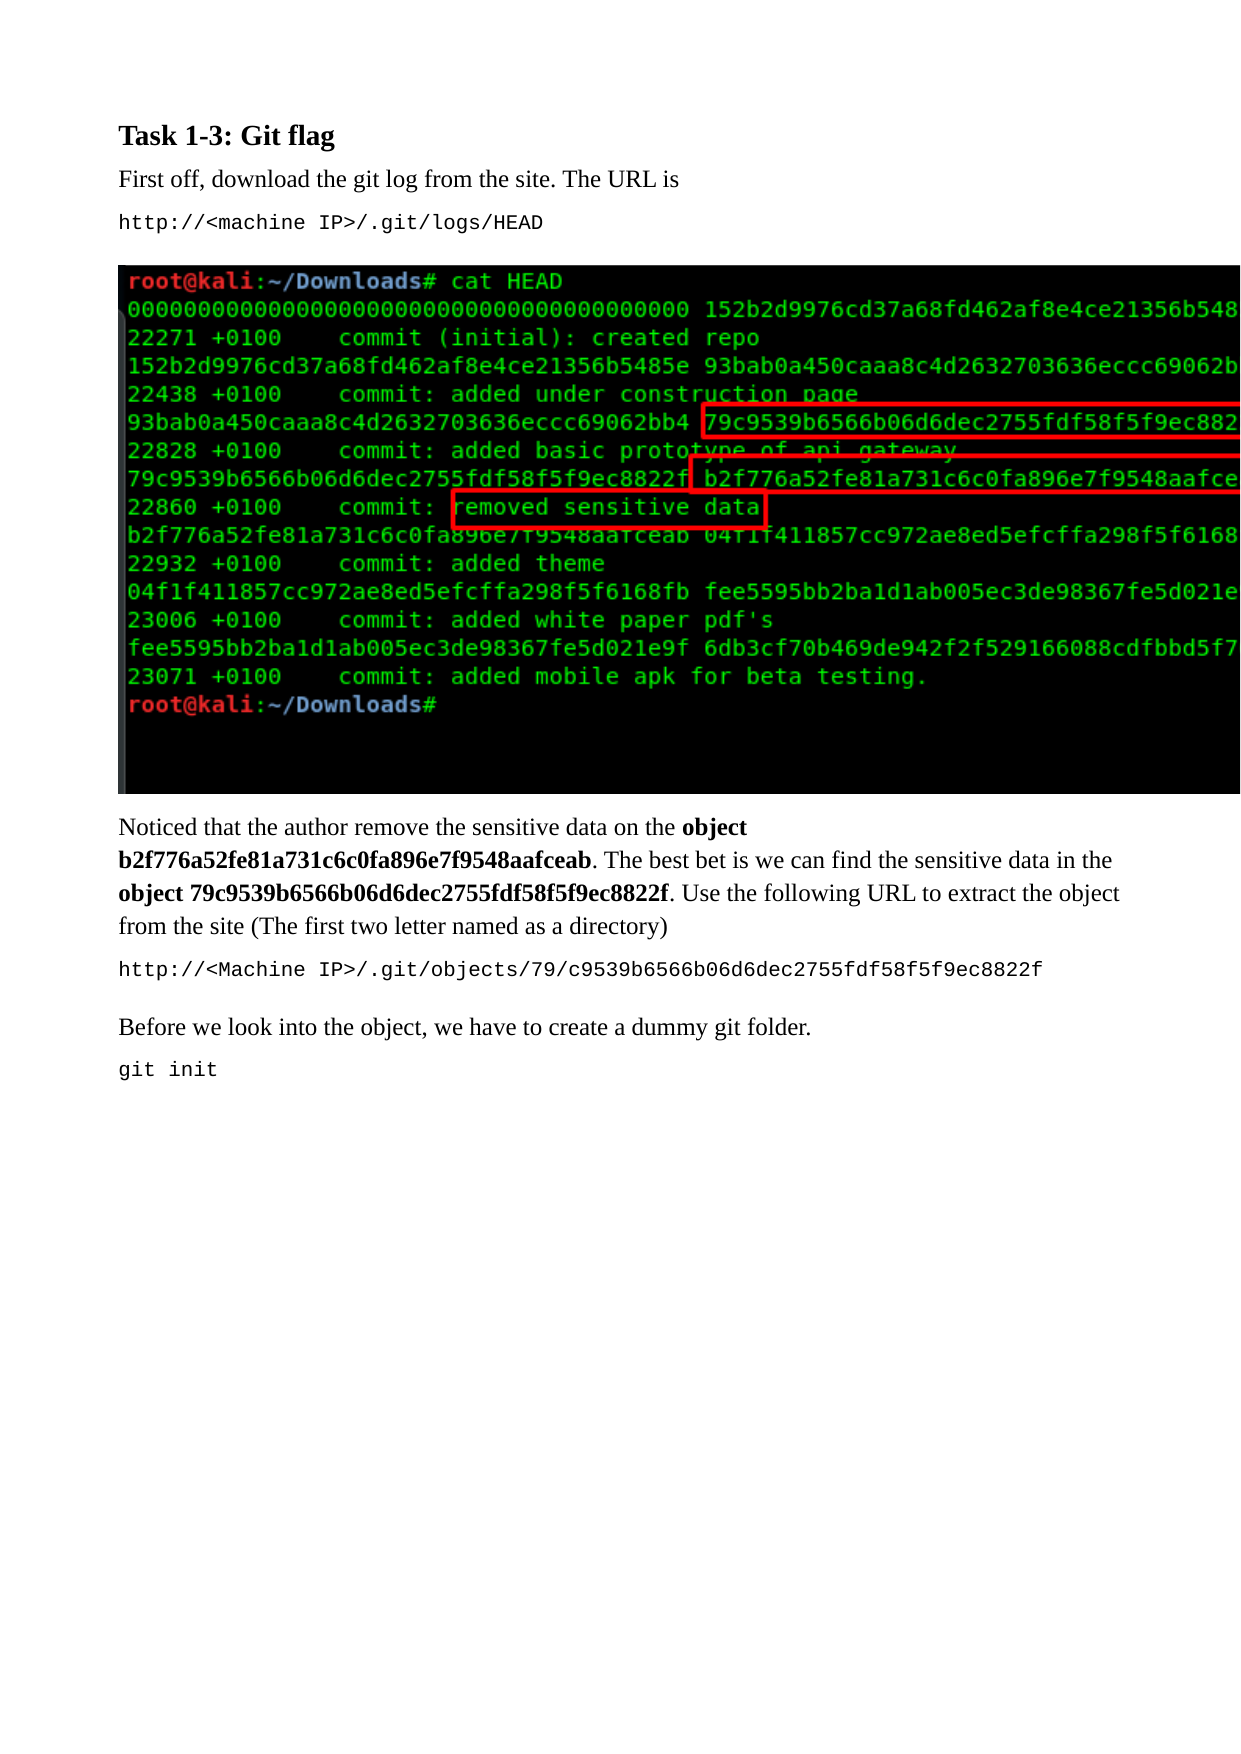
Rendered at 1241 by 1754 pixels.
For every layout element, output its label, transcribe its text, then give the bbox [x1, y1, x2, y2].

text Noticed that the author remove the sensitive data on the object b2f776a52fe81a731c6c0fa896e7f9548aafceab. The best bet is we can find the sensitive data in the object 79c9539b6566b06d6dec2755fdf58f5f9ec8822f. Use the following URL to extract the object from the site (The first two letter named as a directory) [118, 812, 1122, 940]
text git init [118, 1059, 1122, 1083]
subtitle Task 1-3: Git flag [118, 118, 1122, 152]
text http://<machine IP>/.git/logs/HEAD [118, 212, 1122, 235]
picture [118, 265, 1241, 794]
text http://<Machine IP>/.git/objects/79/c9539b6566b06d6dec2755fdf58f5f9ec8822f [118, 959, 1122, 982]
text First off, download the git log from the site. The URL is [118, 164, 1122, 193]
text Before we look into the object, we have to create a dummy git folder. [118, 1012, 1122, 1041]
